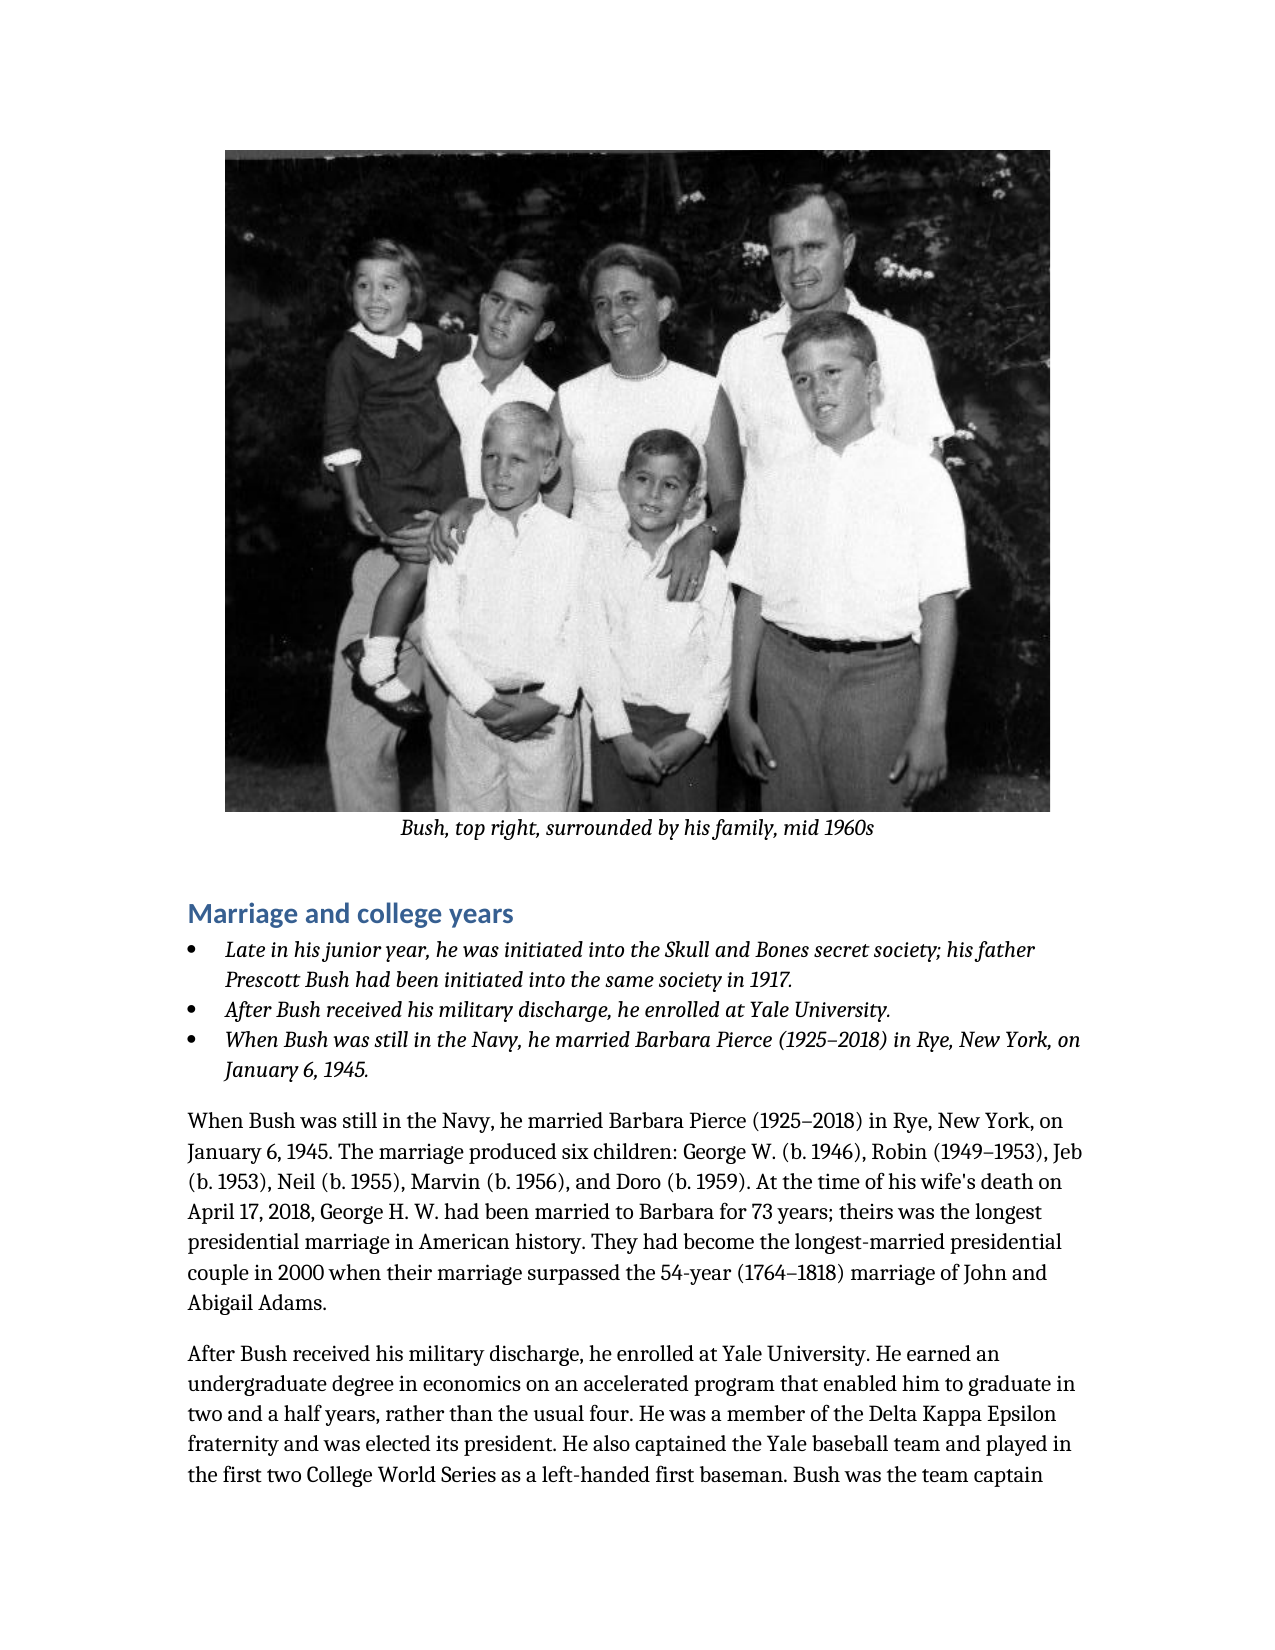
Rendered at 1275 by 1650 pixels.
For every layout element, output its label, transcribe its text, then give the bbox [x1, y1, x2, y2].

list Late in his junior year, he was initiated into the Skull and Bones secret society; his father Prescott Bush had been initiated into the same society in 1917. [187, 936, 1087, 993]
text Bush, top right, surrounded by his family, mid 1960s [187, 150, 1087, 842]
text When Bush was still in the Navy, he married Barbara Pierce (1925–2018) in Rye, New York, on January 6, 1945. The marriage produced six children: George W. (b. 1946), Robin (1949–1953), Jeb (b. 1953), Neil (b. 1955), Marvin (b. 1956), and Doro (b. 1959). At the time of his wife's death on April 17, 2018, George H. W. had been married to Barbara for 73 years; theirs was the longest presidential marriage in American history. They had become the longest-married presidential couple in 2000 when their marriage surpassed the 54-year (1764–1818) marriage of John and Abigail Adams. [187, 1108, 1087, 1316]
list When Bush was still in the Navy, he married Barbara Pierce (1925–2018) in Rye, New York, on January 6, 1945. [187, 1027, 1087, 1083]
list After Bush received his military discharge, he enrolled at Yale University. [187, 997, 1087, 1023]
subtitle Marriage and college years [187, 895, 1087, 931]
text After Bush received his military discharge, he enrolled at Yale University. He earned an undergraduate degree in economics on an accelerated program that enabled him to graduate in two and a half years, rather than the usual four. He was a member of the Delta Kappa Epsilon fraternity and was elected its president. He also captained the Yale baseball team and played in the first two College World Series as a left-handed first baseman. Bush was the team captain [187, 1341, 1087, 1488]
picture [225, 150, 1050, 812]
